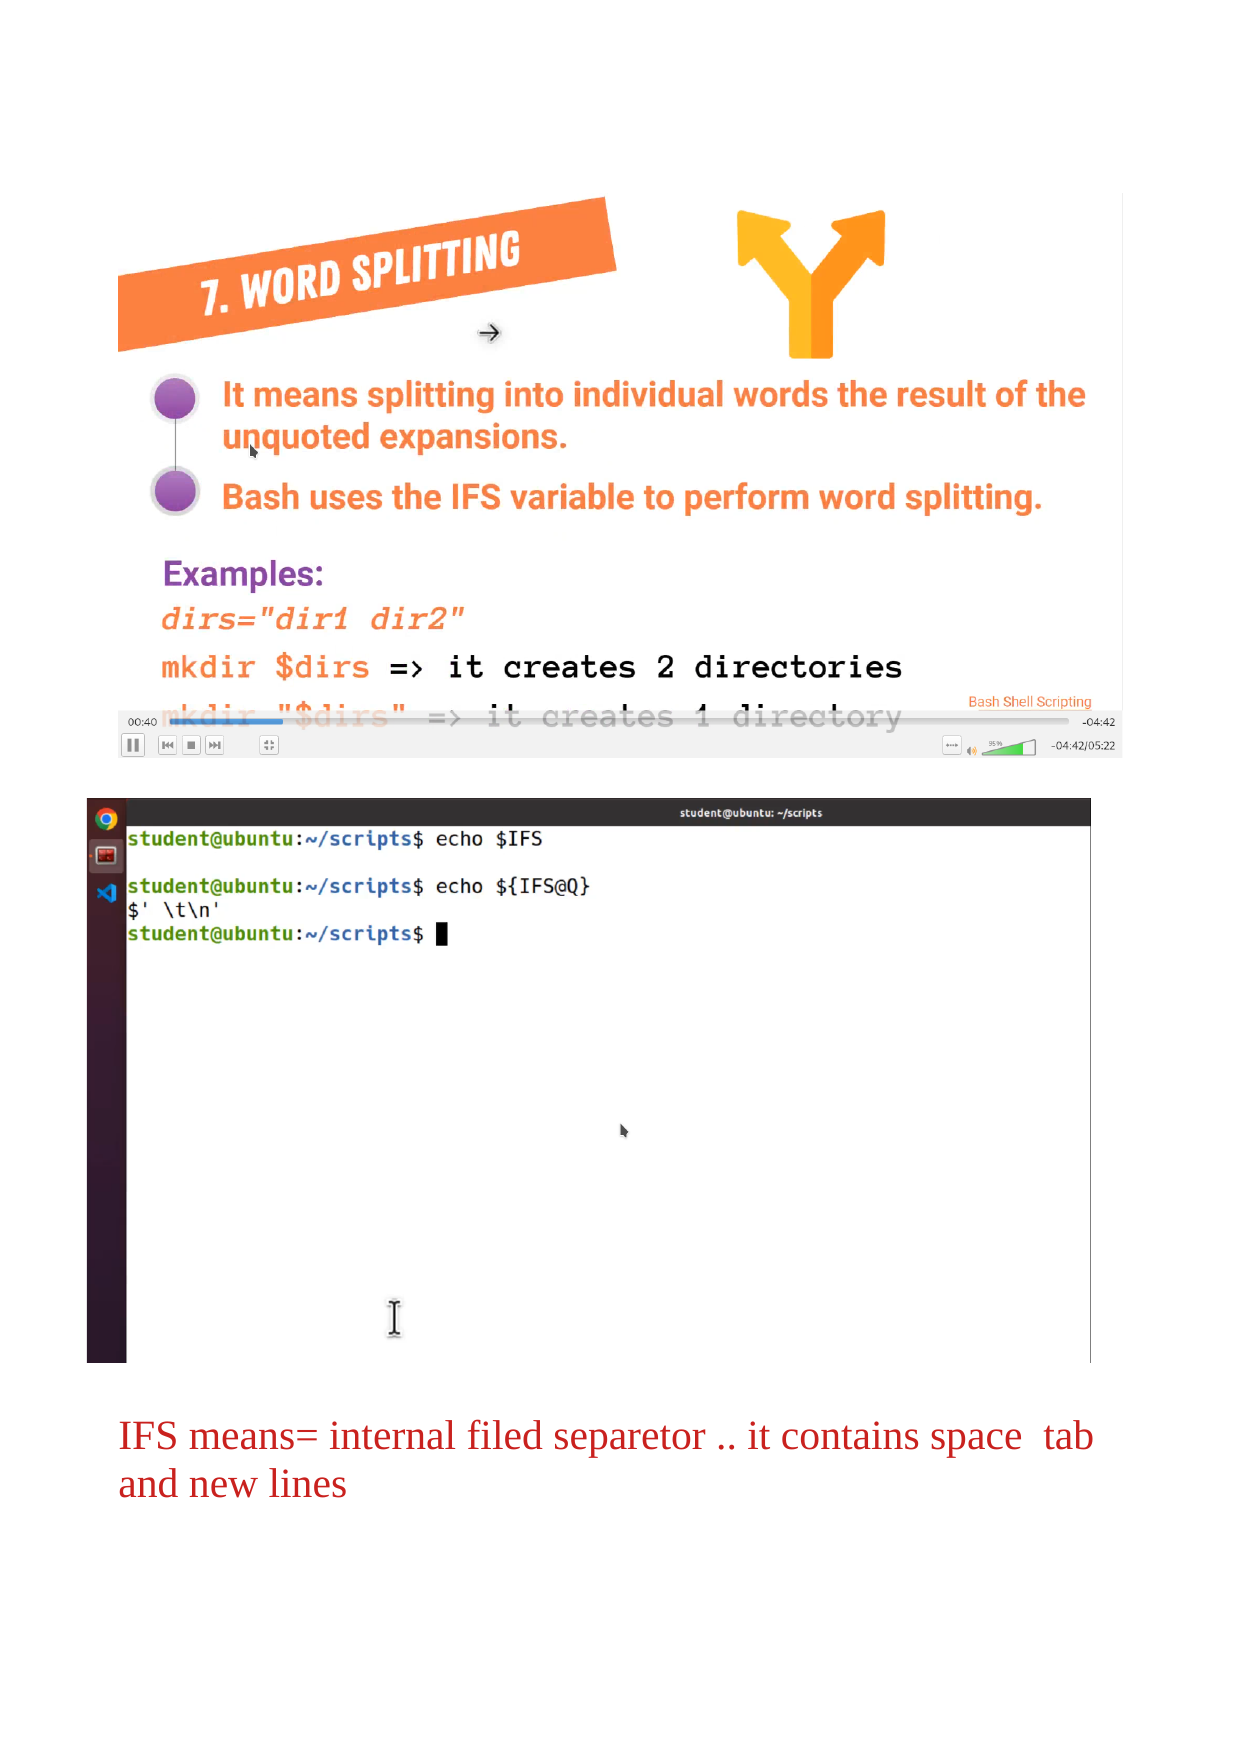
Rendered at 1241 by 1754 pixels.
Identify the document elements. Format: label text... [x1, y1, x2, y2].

picture [86, 798, 1091, 1363]
text IFS means= internal filed separetor .. it contains space tab and new lines [118, 1411, 1122, 1506]
picture [118, 193, 1123, 758]
